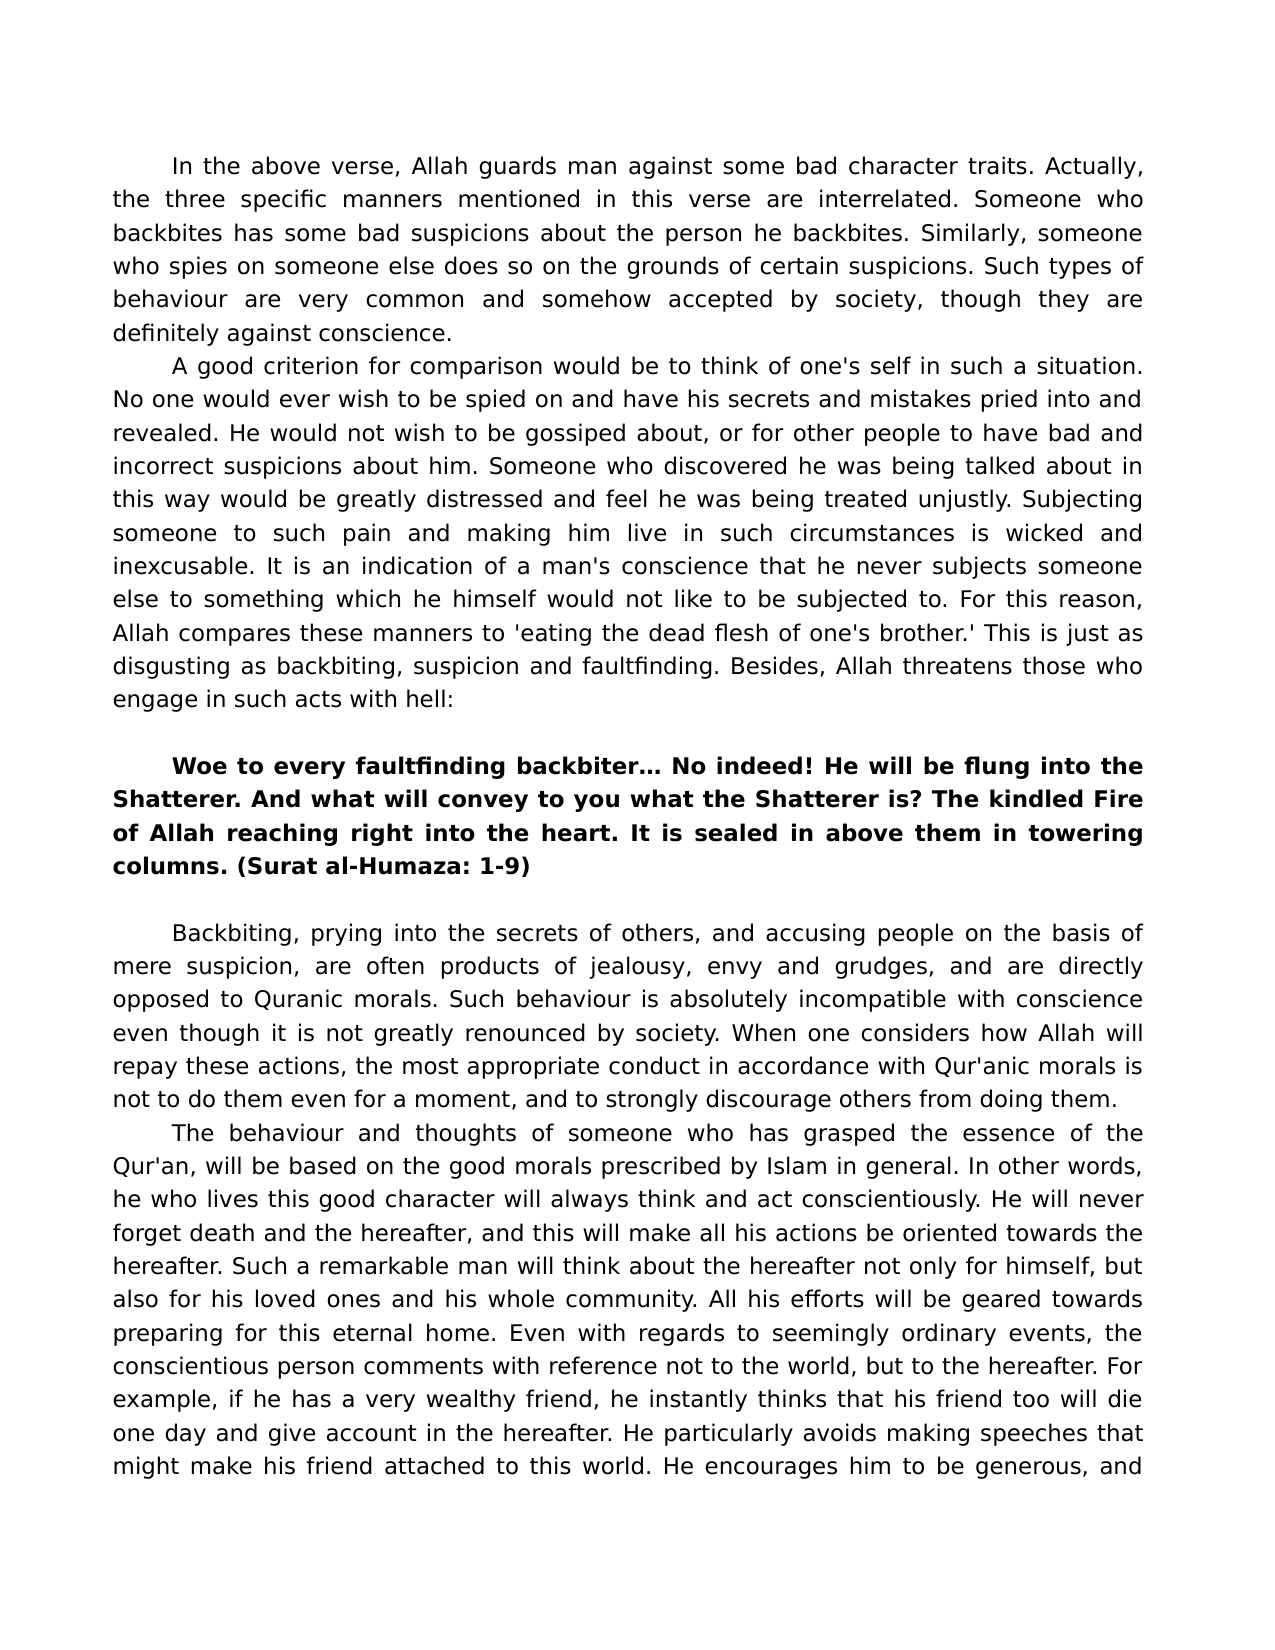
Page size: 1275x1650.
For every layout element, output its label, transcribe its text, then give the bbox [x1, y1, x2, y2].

text Woe to every faultfinding backbiter… No indeed! He will be flung into the Shatterer. And what will convey to you what the Shatterer is? The kindled Fire of Allah reaching right into the heart. It is sealed in above them in towering columns. (Surat al-Humaza: 1-9) [112, 748, 1145, 881]
text Backbiting, prying into the secrets of others, and accusing people on the basis of mere suspicion, are often products of jealousy, envy and grudges, and are directly opposed to Quranic morals. Such behaviour is absolutely incompatible with conscience even though it is not greatly renounced by society. When one considers how Allah will repay these actions, the most appropriate conduct in accordance with Qur'anic morals is not to do them even for a moment, and to strongly discourage others from doing them. [112, 914, 1145, 1114]
text The behaviour and thoughts of someone who has grasped the essence of the Qur'an, will be based on the good morals prescribed by Islam in general. In other words, he who lives this good character will always think and act conscientiously. He will never forget death and the hereafter, and this will make all his actions be oriented towards the hereafter. Such a remarkable man will think about the hereafter not only for himself, but also for his loved ones and his whole community. All his efforts will be geared towards preparing for this eternal home. Even with regards to seemingly ordinary events, the conscientious person comments with reference not to the world, but to the hereafter. For example, if he has a very wealthy friend, he instantly thinks that his friend too will die one day and give account in the hereafter. He particularly avoids making speeches that might make his friend attached to this world. He encourages him to be generous, and [112, 1114, 1145, 1481]
text A good criterion for comparison would be to think of one's self in such a situation. No one would ever wish to be spied on and have his secrets and mistakes pried into and revealed. He would not wish to be gossiped about, or for other people to have bad and incorrect suspicions about him. Someone who discovered he was being talked about in this way would be greatly distressed and feel he was being treated unjustly. Subjecting someone to such pain and making him live in such circumstances is wicked and inexcusable. It is an indication of a man's conscience that he never subjects someone else to something which he himself would not like to be subjected to. For this reason, Allah compares these manners to 'eating the dead flesh of one's brother.' This is just as disgusting as backbiting, suspicion and faultfinding. Besides, Allah threatens those who engage in such acts with hell: [112, 348, 1145, 714]
text In the above verse, Allah guards man against some bad character traits. Actually, the three specific manners mentioned in this verse are interrelated. Someone who backbites has some bad suspicions about the person he backbites. Similarly, someone who spies on someone else does so on the grounds of certain suspicions. Such types of behaviour are very common and somehow accepted by society, though they are definitely against conscience. [112, 148, 1145, 348]
